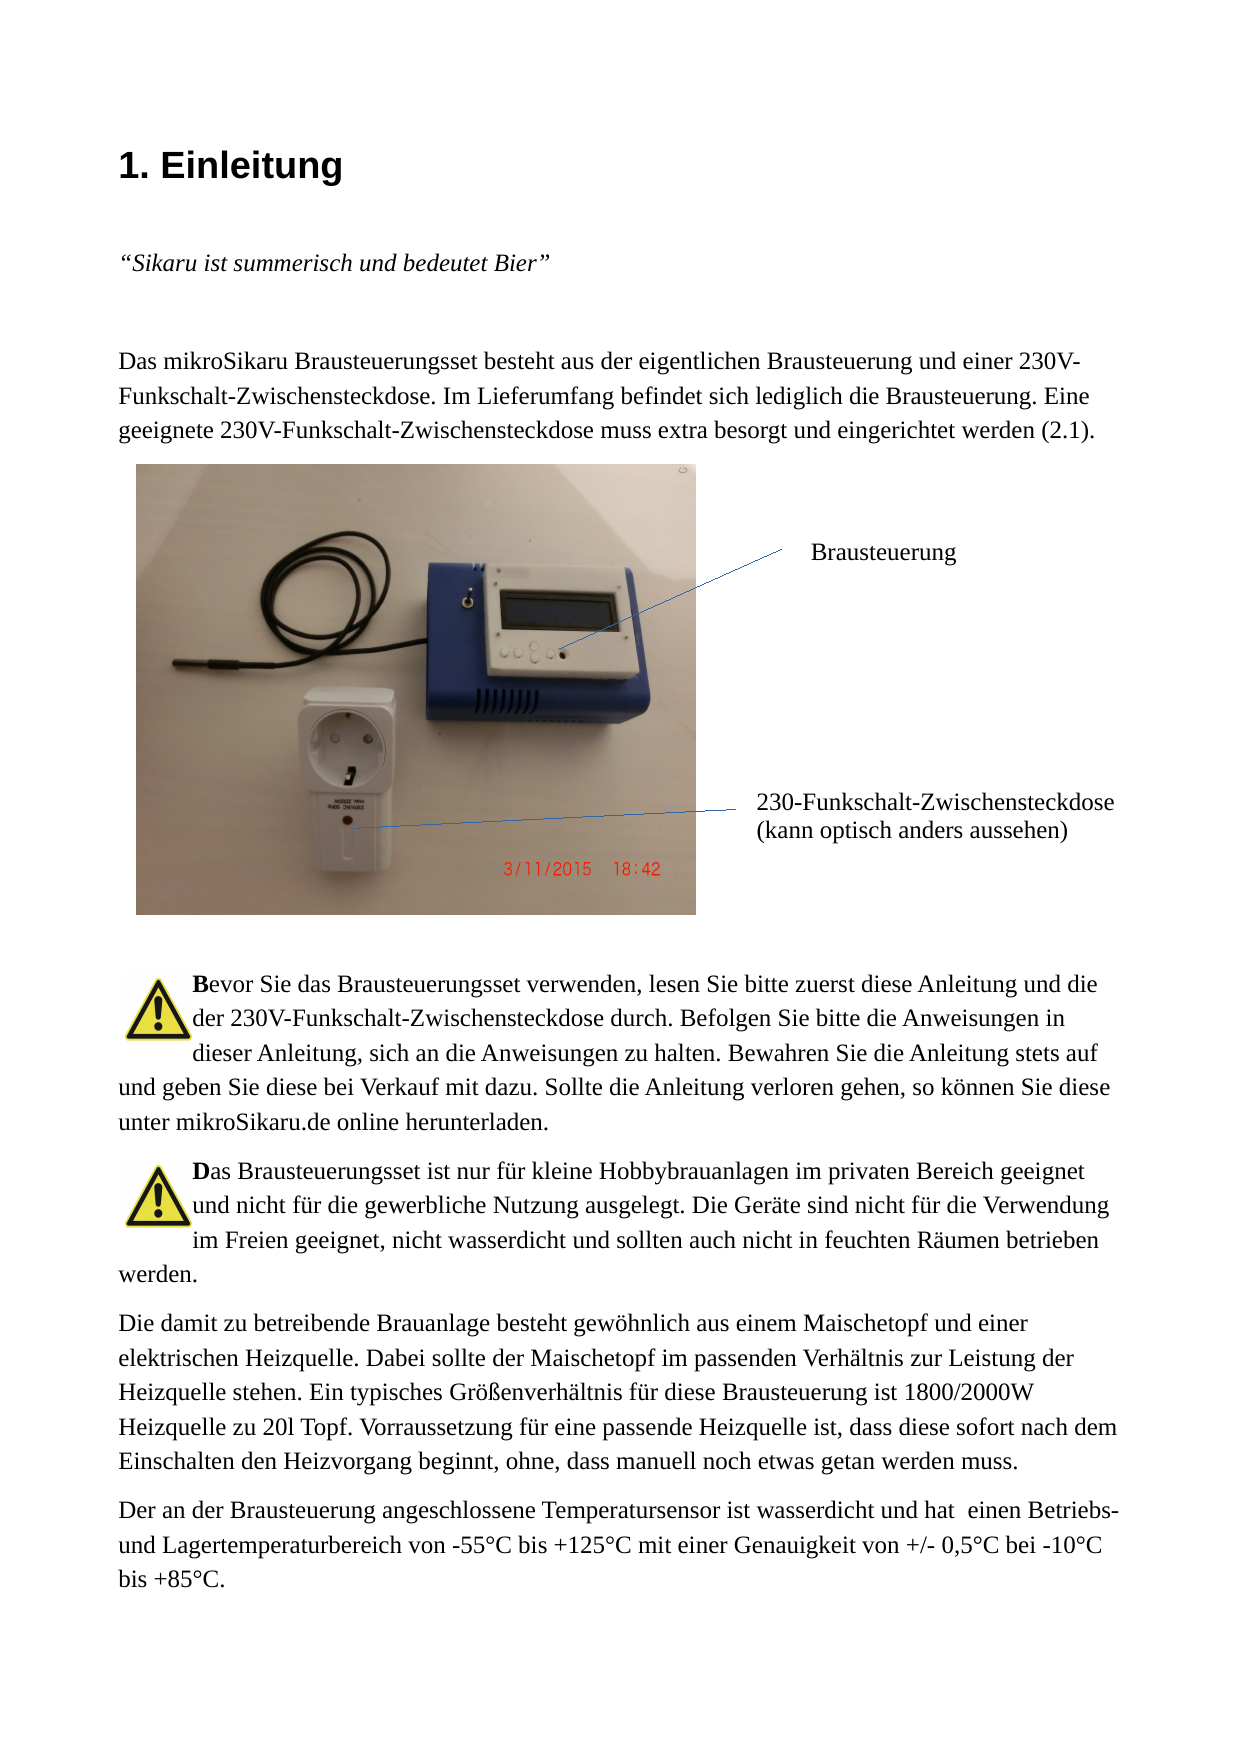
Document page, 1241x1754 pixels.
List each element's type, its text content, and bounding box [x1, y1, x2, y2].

text Die damit zu betreibende Brauanlage besteht gewöhnlich aus einem Maischetopf und einer elektrischen Heizquelle. Dabei sollte der Maischetopf im passenden Verhältnis zur Leistung der Heizquelle stehen. Ein typisches Größenverhältnis für diese Brausteuerung ist 1800/2000W Heizquelle zu 20l Topf. Vorraussetzung für eine passende Heizquelle ist, dass diese sofort nach dem Einschalten den Heizvorgang beginnt, ohne, dass manuell noch etwas getan werden muss. [118, 1308, 1122, 1475]
picture [124, 1160, 193, 1233]
picture [124, 973, 193, 1046]
text Das Brausteuerungsset ist nur für kleine Hobbybrauanlagen im privaten Bereich geeignet und nicht für die gewerbliche Nutzung ausgelegt. Die Geräte sind nicht für die Verwendung im Freien geeignet, nicht wasserdicht und sollten auch nicht in feuchten Räumen betrieben werden. [118, 1156, 1122, 1288]
text “Sikaru ist summerisch und bedeutet Bier” [118, 248, 1122, 277]
text Der an der Brausteuerung angeschlossene Temperatursensor ist wasserdicht und hat einen Betriebs- und Lagertemperaturbereich von -55°C bis +125°C mit einer Genauigkeit von +/- 0,5°C bei -10°C bis +85°C. [118, 1496, 1122, 1593]
subtitle 1. Einleitung [118, 143, 1122, 187]
picture [136, 464, 696, 915]
text Das mikroSikaru Brausteuerungsset besteht aus der eigentlichen Brausteuerung und einer 230V-Funkschalt-Zwischensteckdose. Im Lieferumfang befindet sich lediglich die Brausteuerung. Eine geeignete 230V-Funkschalt-Zwischensteckdose muss extra besorgt und eingerichtet werden (2.1). [118, 346, 1122, 444]
text Bevor Sie das Brausteuerungsset verwenden, lesen Sie bitte zuerst diese Anleitung und die der 230V-Funkschalt-Zwischensteckdose durch. Befolgen Sie bitte die Anweisungen in dieser Anleitung, sich an die Anweisungen zu halten. Bewahren Sie die Anleitung stets auf und geben Sie diese bei Verkauf mit dazu. Sollte die Anleitung verloren gehen, so können Sie diese unter mikroSikaru.de online herunterladen. [118, 969, 1122, 1136]
